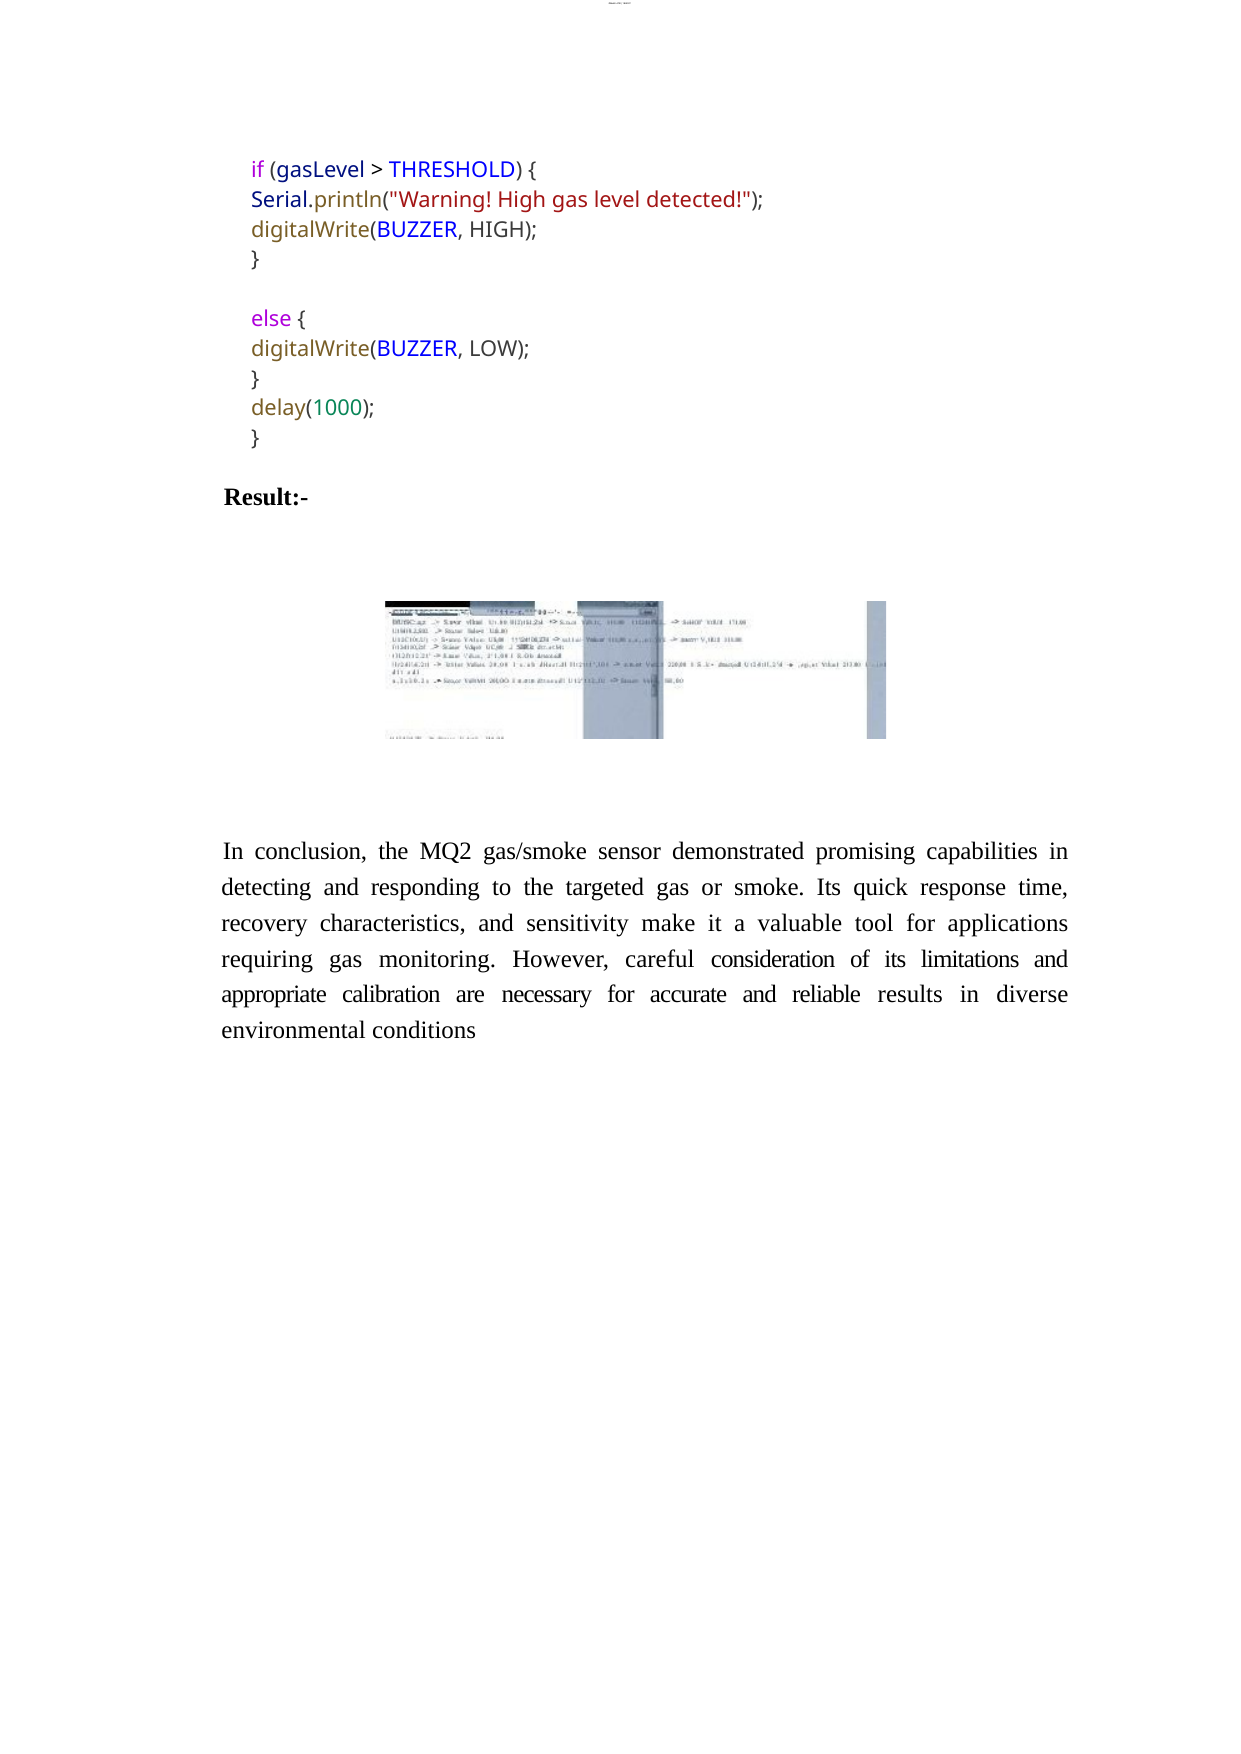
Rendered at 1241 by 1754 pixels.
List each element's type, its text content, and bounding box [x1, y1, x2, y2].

text } [251, 362, 1109, 392]
text delay(1000); [251, 392, 1109, 422]
text Result:- [224, 482, 1109, 510]
text digitalWrite(BUZZER, HIGH); [251, 213, 1109, 243]
text } [251, 422, 1109, 452]
text } [251, 243, 1109, 273]
text digitalWrite(BUZZER, LOW); [251, 333, 1109, 362]
text else { [251, 303, 1109, 333]
text Serial.println("Warning! High gas level detected!"); [251, 184, 1109, 213]
picture [384, 601, 887, 739]
text if (gasLevel > THRESHOLD) { [251, 154, 1109, 184]
text In conclusion, the MQ2 gas/smoke sensor demonstrated promising capabilities in detecting and responding to the targeted gas or smoke. Its quick response time, recovery characteristics, and sensitivity make it a valuable tool for applications requiring gas monitoring. However, careful consideration of its limitations and appropriate calibration are necessary for accurate and reliable results in diverse environmental conditions [221, 836, 1068, 1044]
